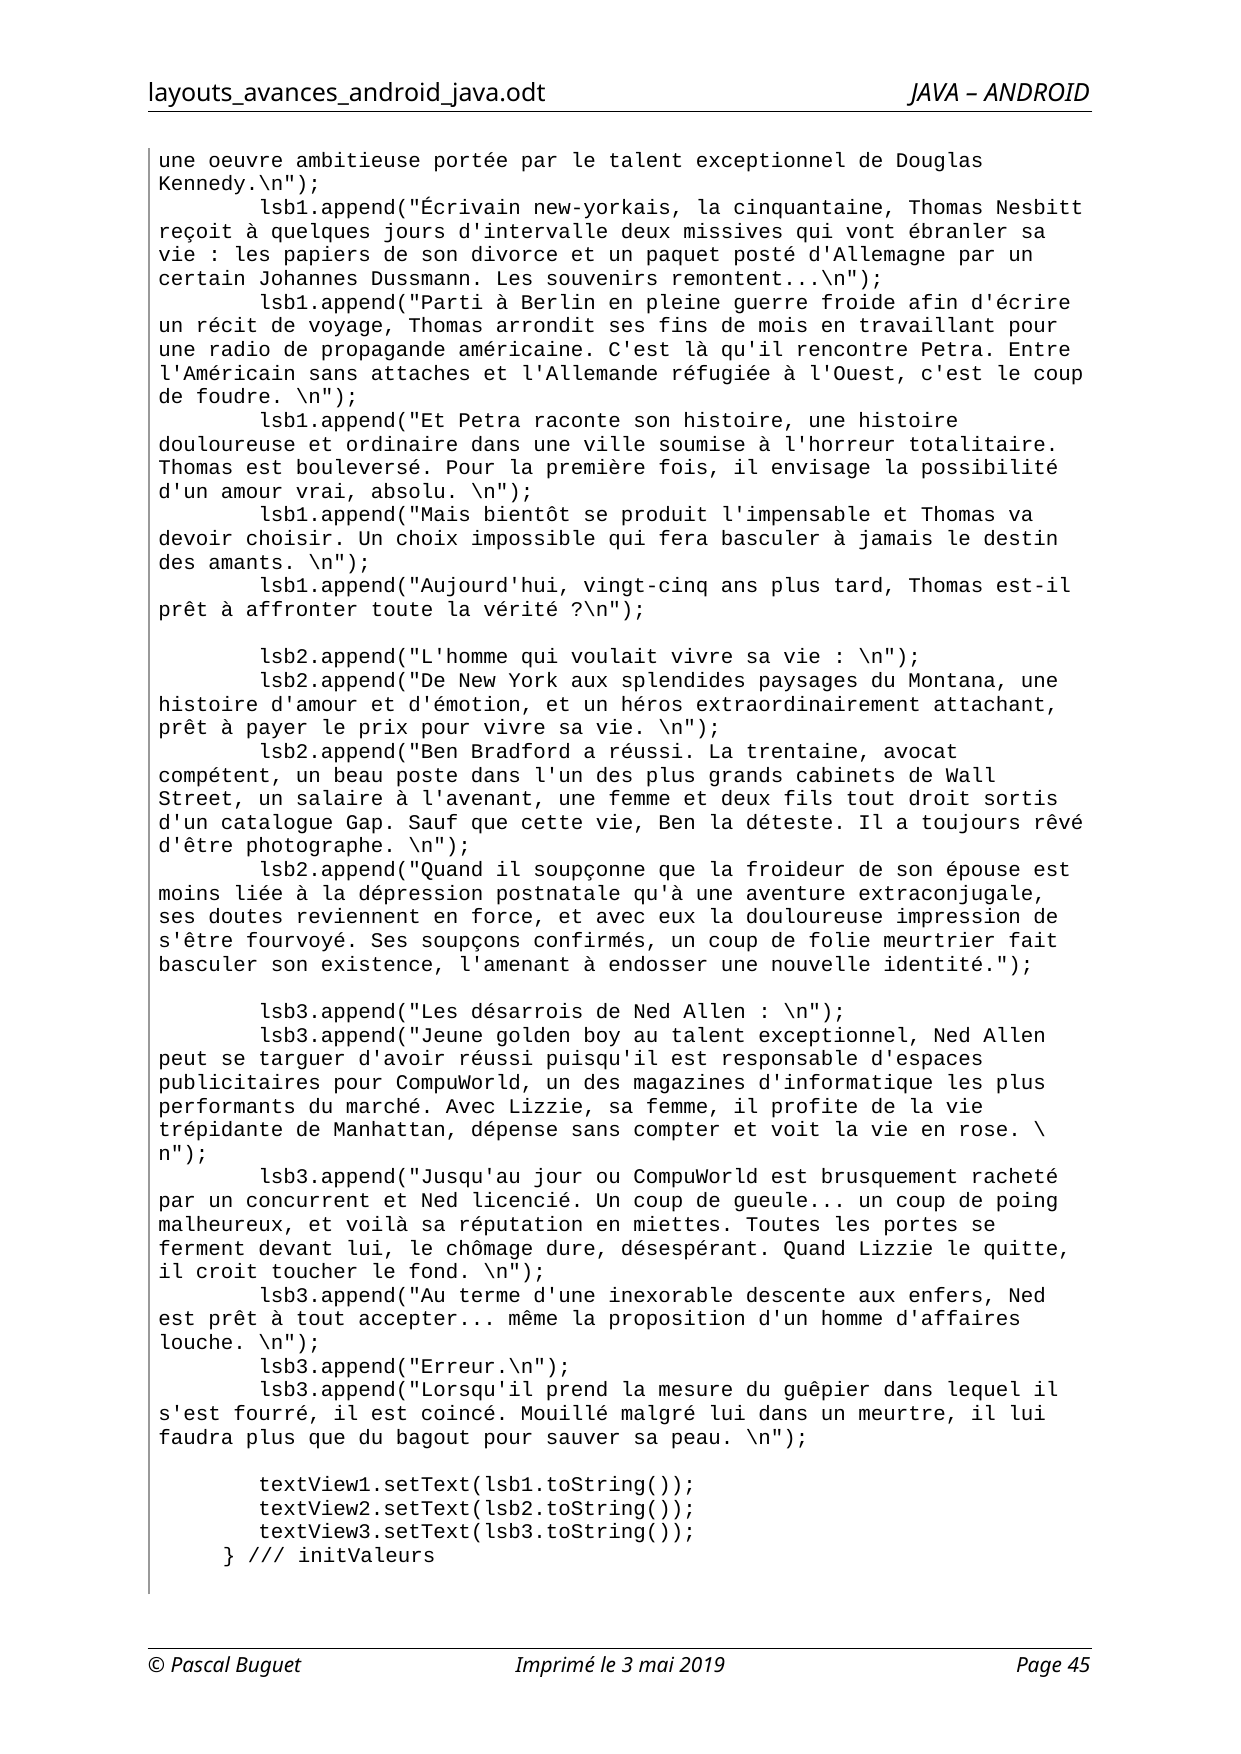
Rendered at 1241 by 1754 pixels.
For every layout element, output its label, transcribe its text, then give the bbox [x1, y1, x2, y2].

text lsb3.append("Au terme d'une inexorable descente aux enfers, Ned est prêt à tout accepter... même la proposition d'un homme d'affaires louche. \n"); [150, 1285, 1092, 1356]
text lsb2.append("De New York aux splendides paysages du Montana, une histoire d'amour et d'émotion, et un héros extraordinairement attachant, prêt à payer le prix pour vivre sa vie. \n"); [150, 670, 1092, 741]
text } /// initValeurs [150, 1545, 1092, 1568]
text textView2.setText(lsb2.toString()); [150, 1498, 1092, 1521]
text une oeuvre ambitieuse portée par le talent exceptionnel de Douglas Kennedy.\n"); [150, 148, 1092, 197]
text lsb2.append("Ben Bradford a réussi. La trentaine, avocat compétent, un beau poste dans l'un des plus grands cabinets de Wall Street, un salaire à l'avenant, une femme et deux fils tout droit sortis d'un catalogue Gap. Sauf que cette vie, Ben la déteste. Il a toujours rêvé d'être photographe. \n"); [150, 741, 1092, 859]
text textView3.setText(lsb3.toString()); [150, 1521, 1092, 1545]
text lsb3.append("Jusqu'au jour ou CompuWorld est brusquement racheté par un concurrent et Ned licencié. Un coup de gueule... un coup de poing malheureux, et voilà sa réputation en miettes. Toutes les portes se ferment devant lui, le chômage dure, désespérant. Quand Lizzie le quitte, il croit toucher le fond. \n"); [150, 1167, 1092, 1285]
text lsb1.append("Écrivain new-yorkais, la cinquantaine, Thomas Nesbitt reçoit à quelques jours d'intervalle deux missives qui vont ébranler sa vie : les papiers de son divorce et un paquet posté d'Allemagne par un certain Johannes Dussmann. Les souvenirs remontent...\n"); [150, 197, 1092, 292]
text lsb3.append("Erreur.\n"); [150, 1356, 1092, 1379]
text lsb3.append("Lorsqu'il prend la mesure du guêpier dans lequel il s'est fourré, il est coincé. Mouillé malgré lui dans un meurtre, il lui faudra plus que du bagout pour sauver sa peau. \n"); [150, 1379, 1092, 1450]
text lsb1.append("Parti à Berlin en pleine guerre froide afin d'écrire un récit de voyage, Thomas arrondit ses fins de mois en travaillant pour une radio de propagande américaine. C'est là qu'il rencontre Petra. Entre l'Américain sans attaches et l'Allemande réfugiée à l'Ouest, c'est le coup de foudre. \n"); [150, 292, 1092, 410]
text lsb3.append("Jeune golden boy au talent exceptionnel, Ned Allen peut se targuer d'avoir réussi puisqu'il est responsable d'espaces publicitaires pour CompuWorld, un des magazines d'informatique les plus performants du marché. Avec Lizzie, sa femme, il profite de la vie trépidante de Manhattan, dépense sans compter et voit la vie en rose. \n"); [150, 1025, 1092, 1167]
text lsb2.append("L'homme qui voulait vivre sa vie : \n"); [150, 646, 1092, 670]
text lsb3.append("Les désarrois de Ned Allen : \n"); [150, 1001, 1092, 1025]
text lsb2.append("Quand il soupçonne que la froideur de son épouse est moins liée à la dépression postnatale qu'à une aventure extraconjugale, ses doutes reviennent en force, et avec eux la douloureuse impression de s'être fourvoyé. Ses soupçons confirmés, un coup de folie meurtrier fait basculer son existence, l'amenant à endosser une nouvelle identité."); [150, 859, 1092, 977]
text lsb1.append("Et Petra raconte son histoire, une histoire douloureuse et ordinaire dans une ville soumise à l'horreur totalitaire. Thomas est bouleversé. Pour la première fois, il envisage la possibilité d'un amour vrai, absolu. \n"); [150, 410, 1092, 504]
text textView1.setText(lsb1.toString()); [150, 1474, 1092, 1498]
text lsb1.append("Mais bientôt se produit l'impensable et Thomas va devoir choisir. Un choix impossible qui fera basculer à jamais le destin des amants. \n"); [150, 504, 1092, 575]
text lsb1.append("Aujourd'hui, vingt-cinq ans plus tard, Thomas est-il prêt à affronter toute la vérité ?\n"); [150, 575, 1092, 623]
